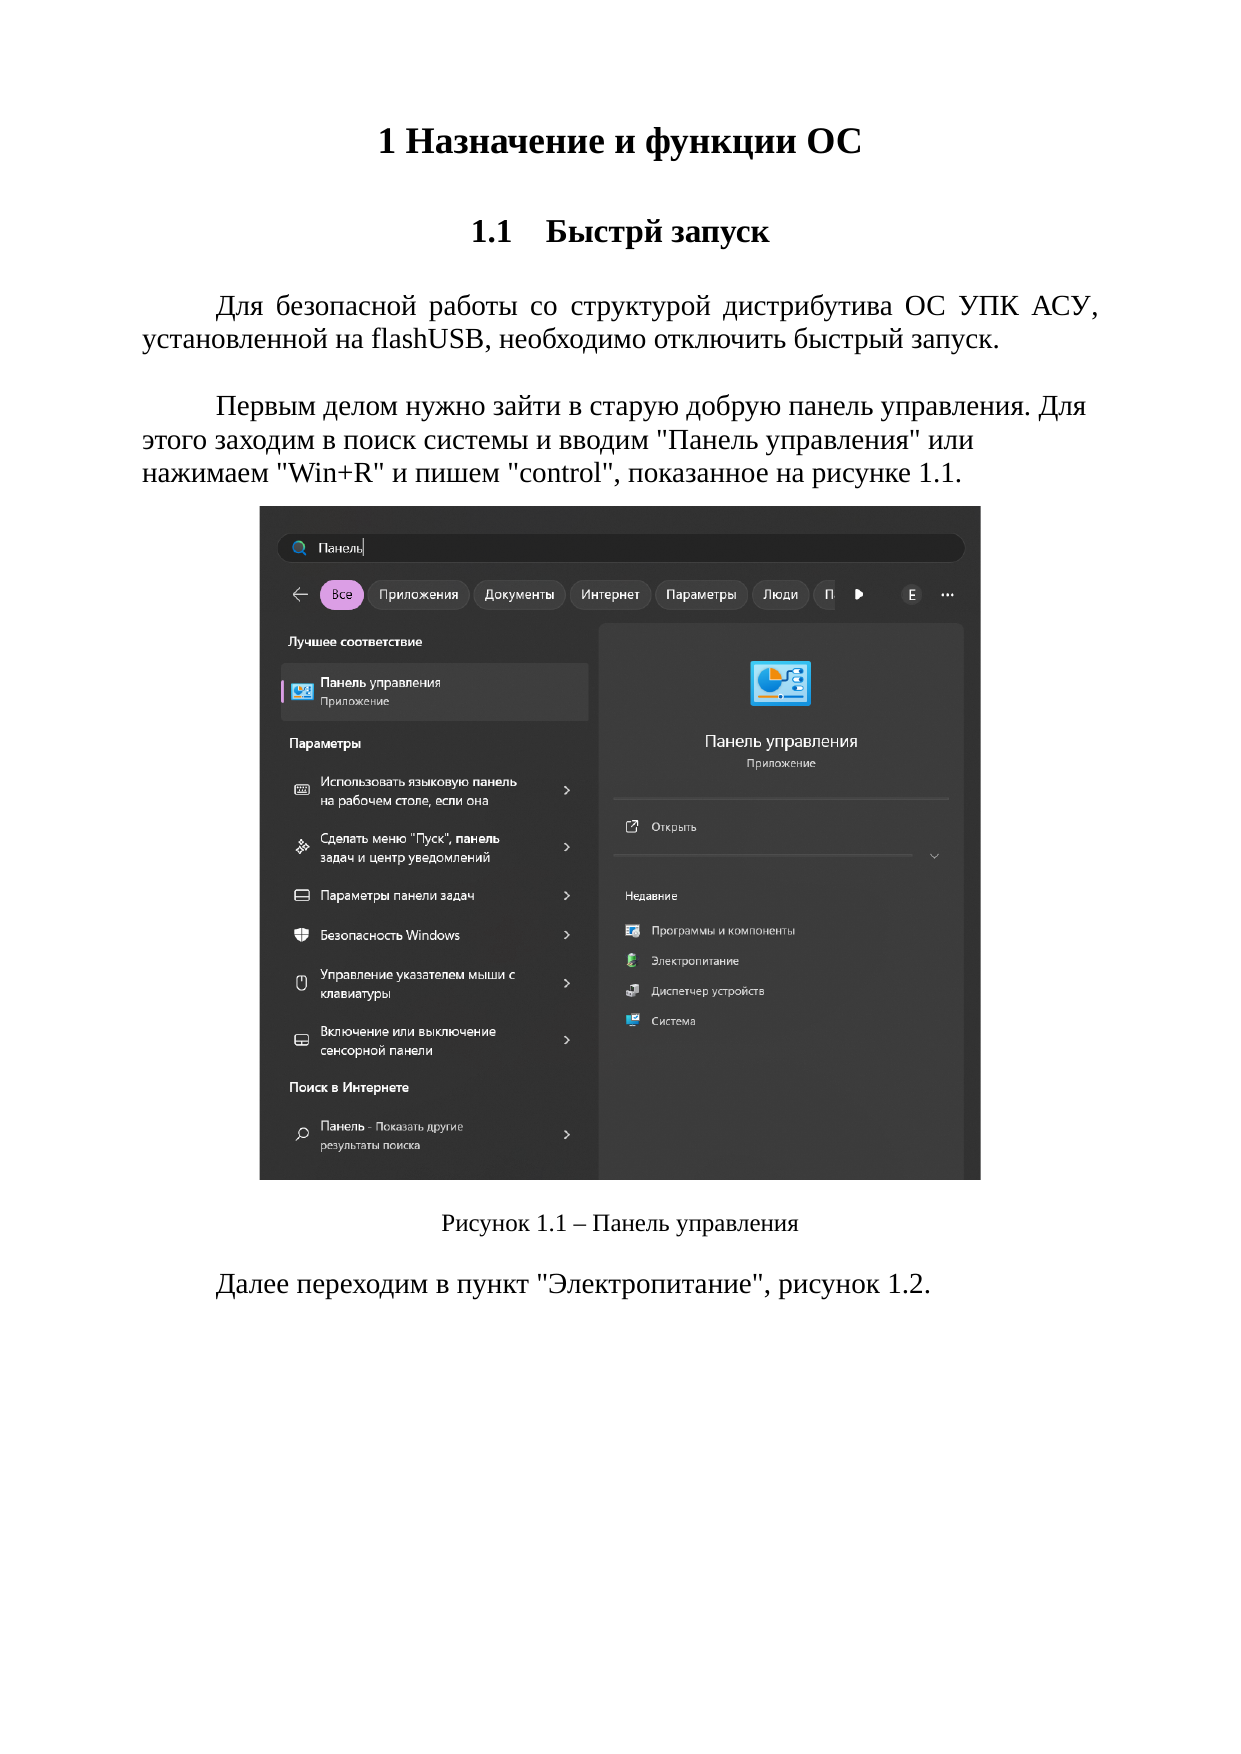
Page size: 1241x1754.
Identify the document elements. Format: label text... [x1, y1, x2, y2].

text Для безопасной работы со структурой дистрибутива ОС УПК АСУ, установленной на flashUSB, необходимо отключить быстрый запуск. [142, 288, 1098, 355]
list Быстрй запуск [142, 211, 1098, 249]
subtitle 1 Назначение и функции ОС [142, 118, 1098, 161]
text Далее переходим в пункт "Электропитание", рисунок 1.2. [142, 1266, 1098, 1299]
text Рисунок 1.1 – Панель управления [142, 1208, 1098, 1237]
text Первым делом нужно зайти в старую добрую панель управления. Для этого заходим в поиск системы и вводим "Панель управления" или нажимаем "Win+R" и пишем "control", показанное на рисунке 1.1. [142, 388, 1098, 489]
picture [259, 506, 981, 1180]
